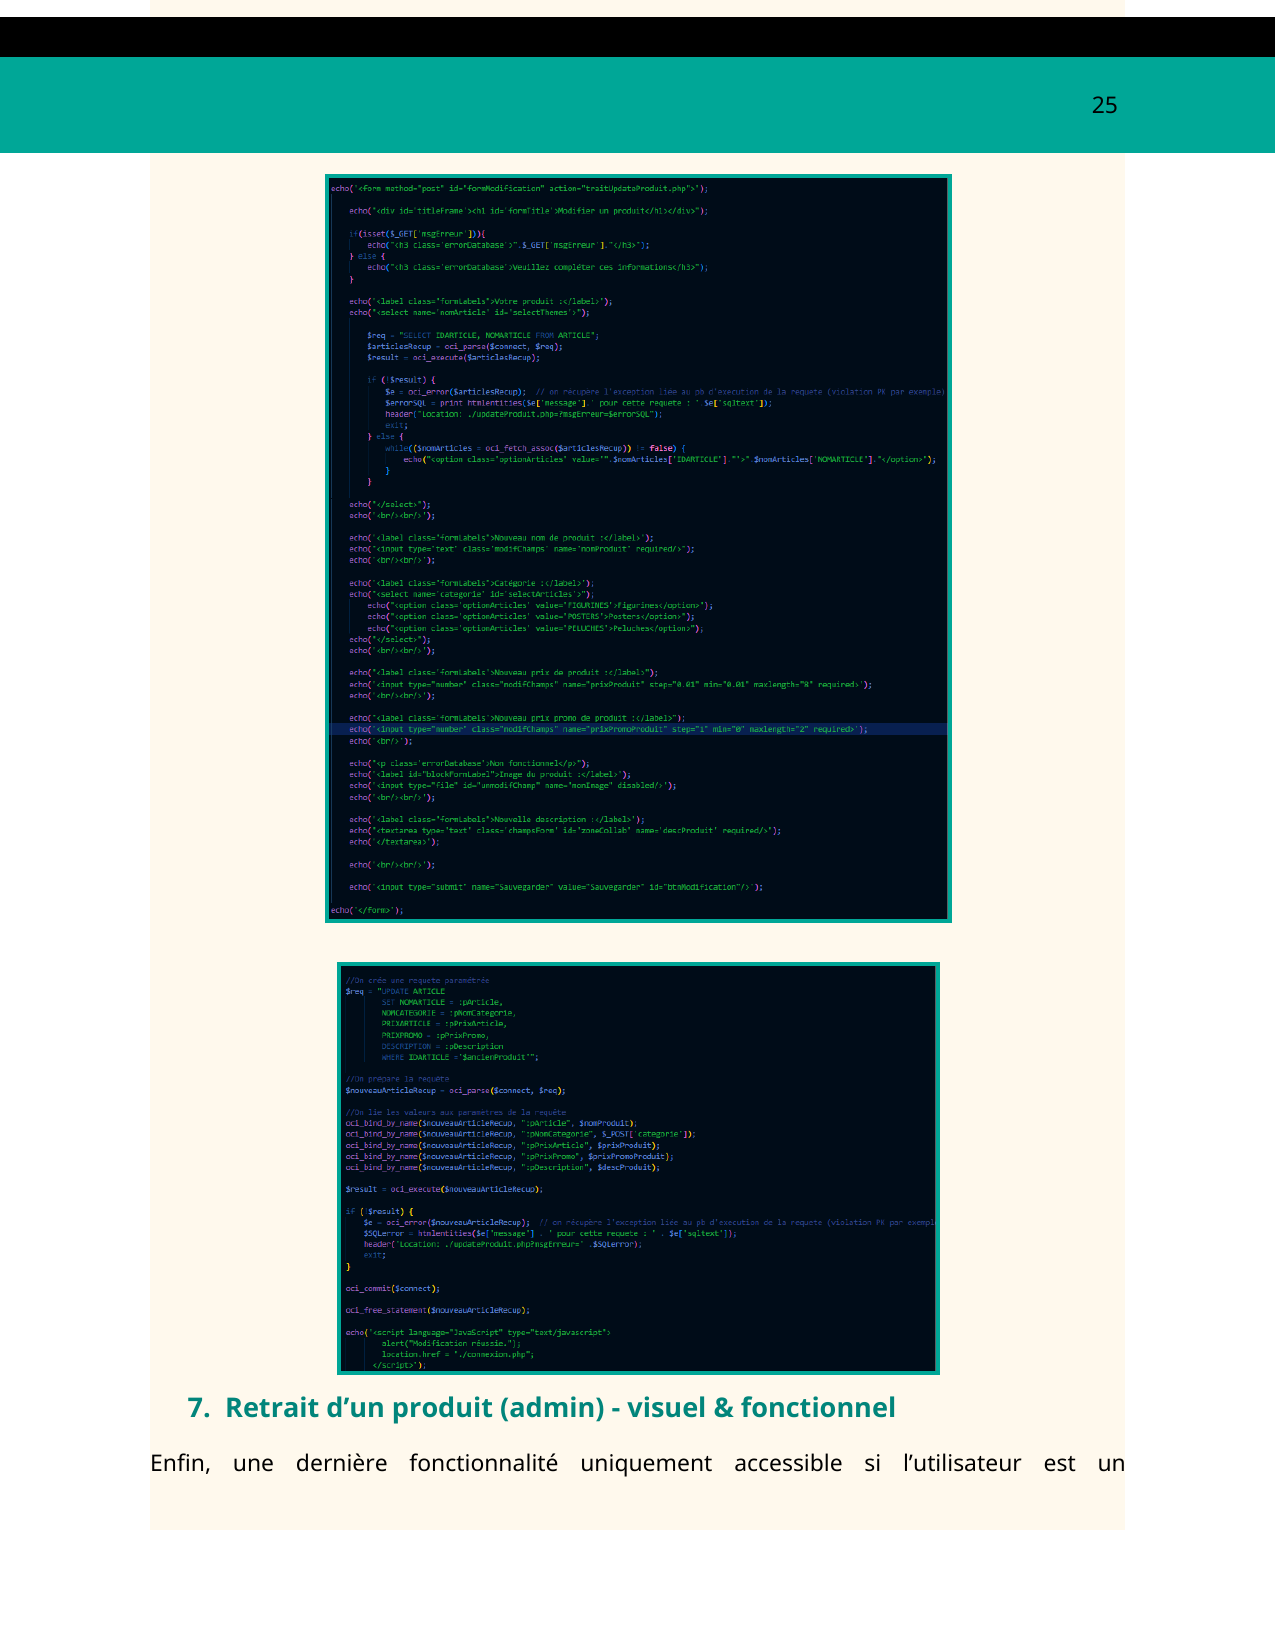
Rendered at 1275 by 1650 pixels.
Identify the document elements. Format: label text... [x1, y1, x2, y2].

picture [329, 178, 948, 919]
subtitle Retrait d’un produit (admin) - visuel & fonctionnel [187, 1389, 1127, 1426]
picture [341, 966, 936, 1371]
text Enfin, une dernière fonctionnalité uniquement accessible si l’utilisateur est un [150, 1447, 1127, 1478]
